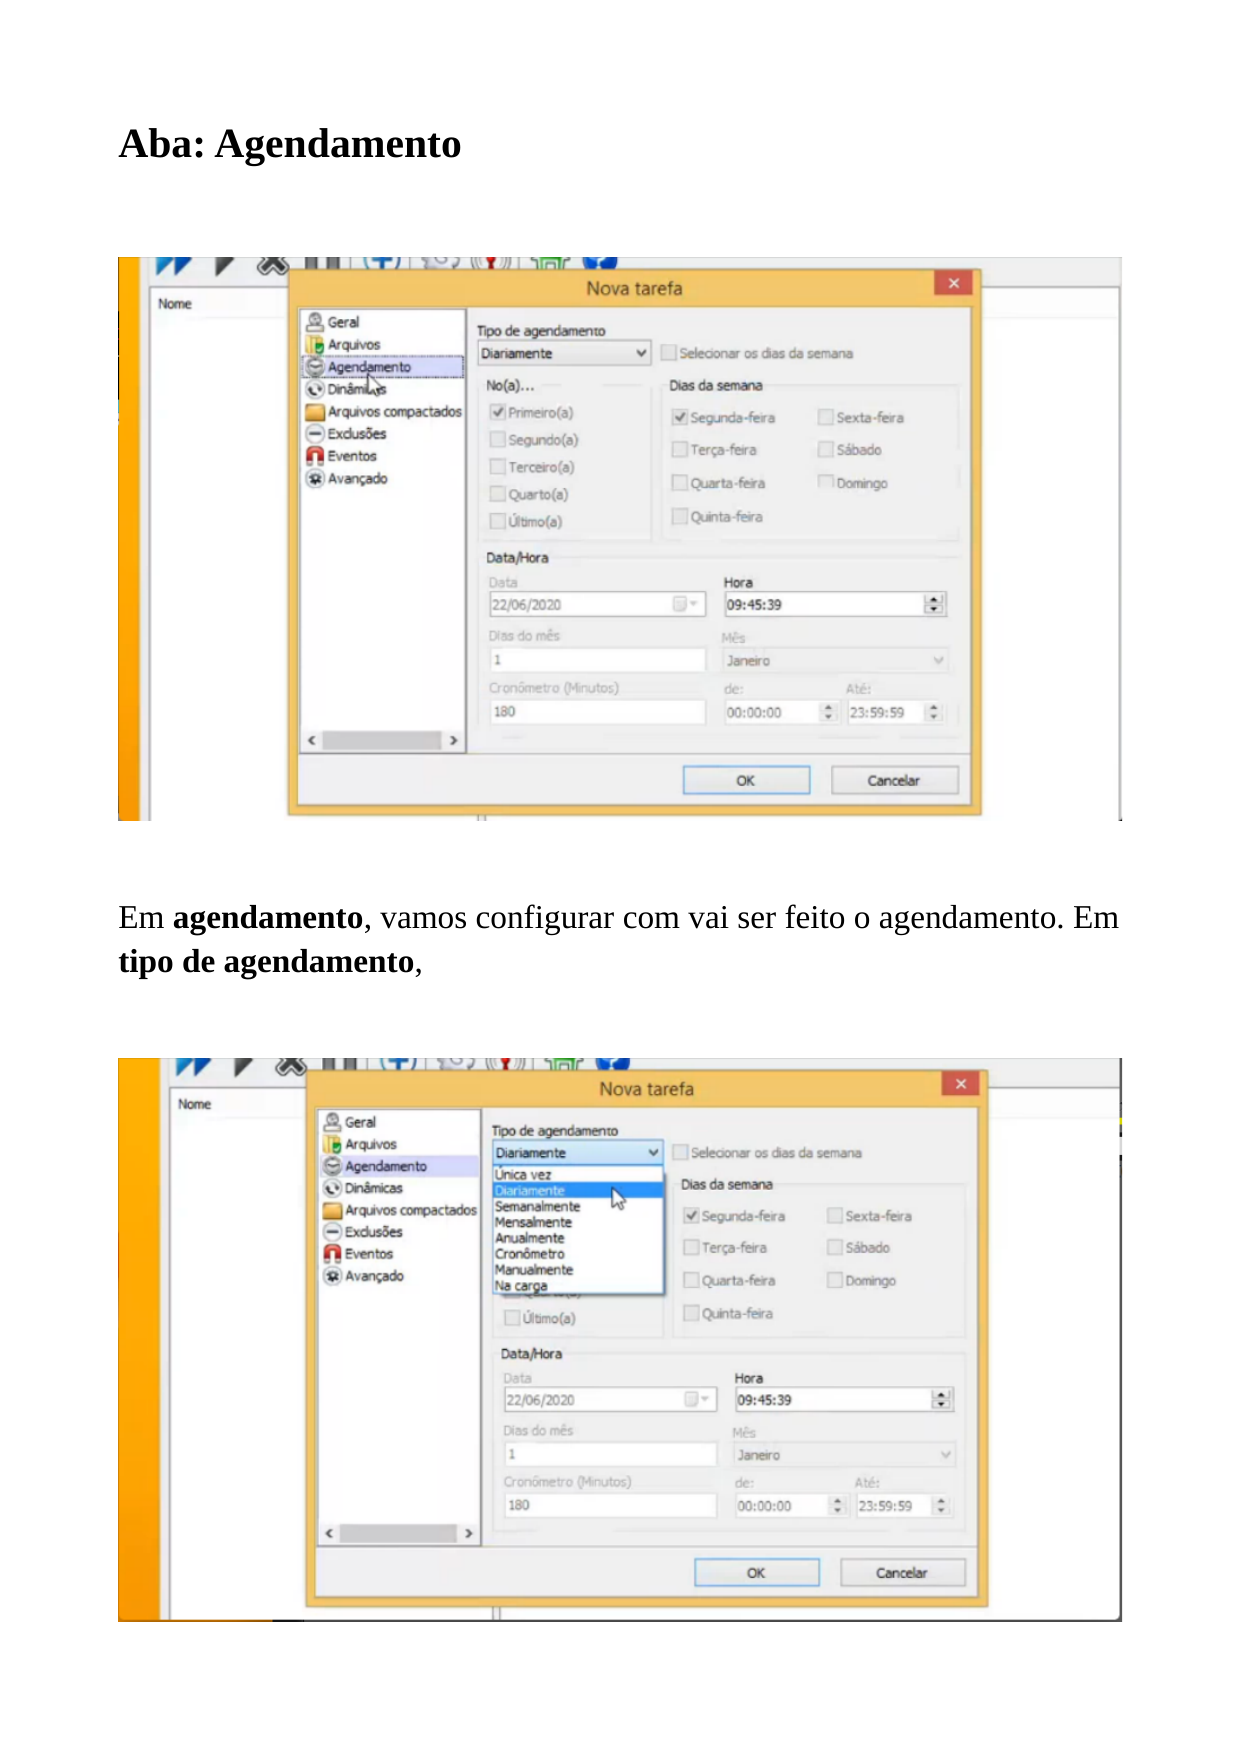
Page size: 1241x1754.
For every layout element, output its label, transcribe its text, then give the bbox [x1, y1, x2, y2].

text Em agendamento, vamos configurar com vai ser feito o agendamento. Em tipo de agendamento, [118, 897, 1122, 980]
picture [118, 257, 1123, 821]
picture [118, 1058, 1123, 1622]
text Aba: Agendamento [118, 118, 1122, 166]
